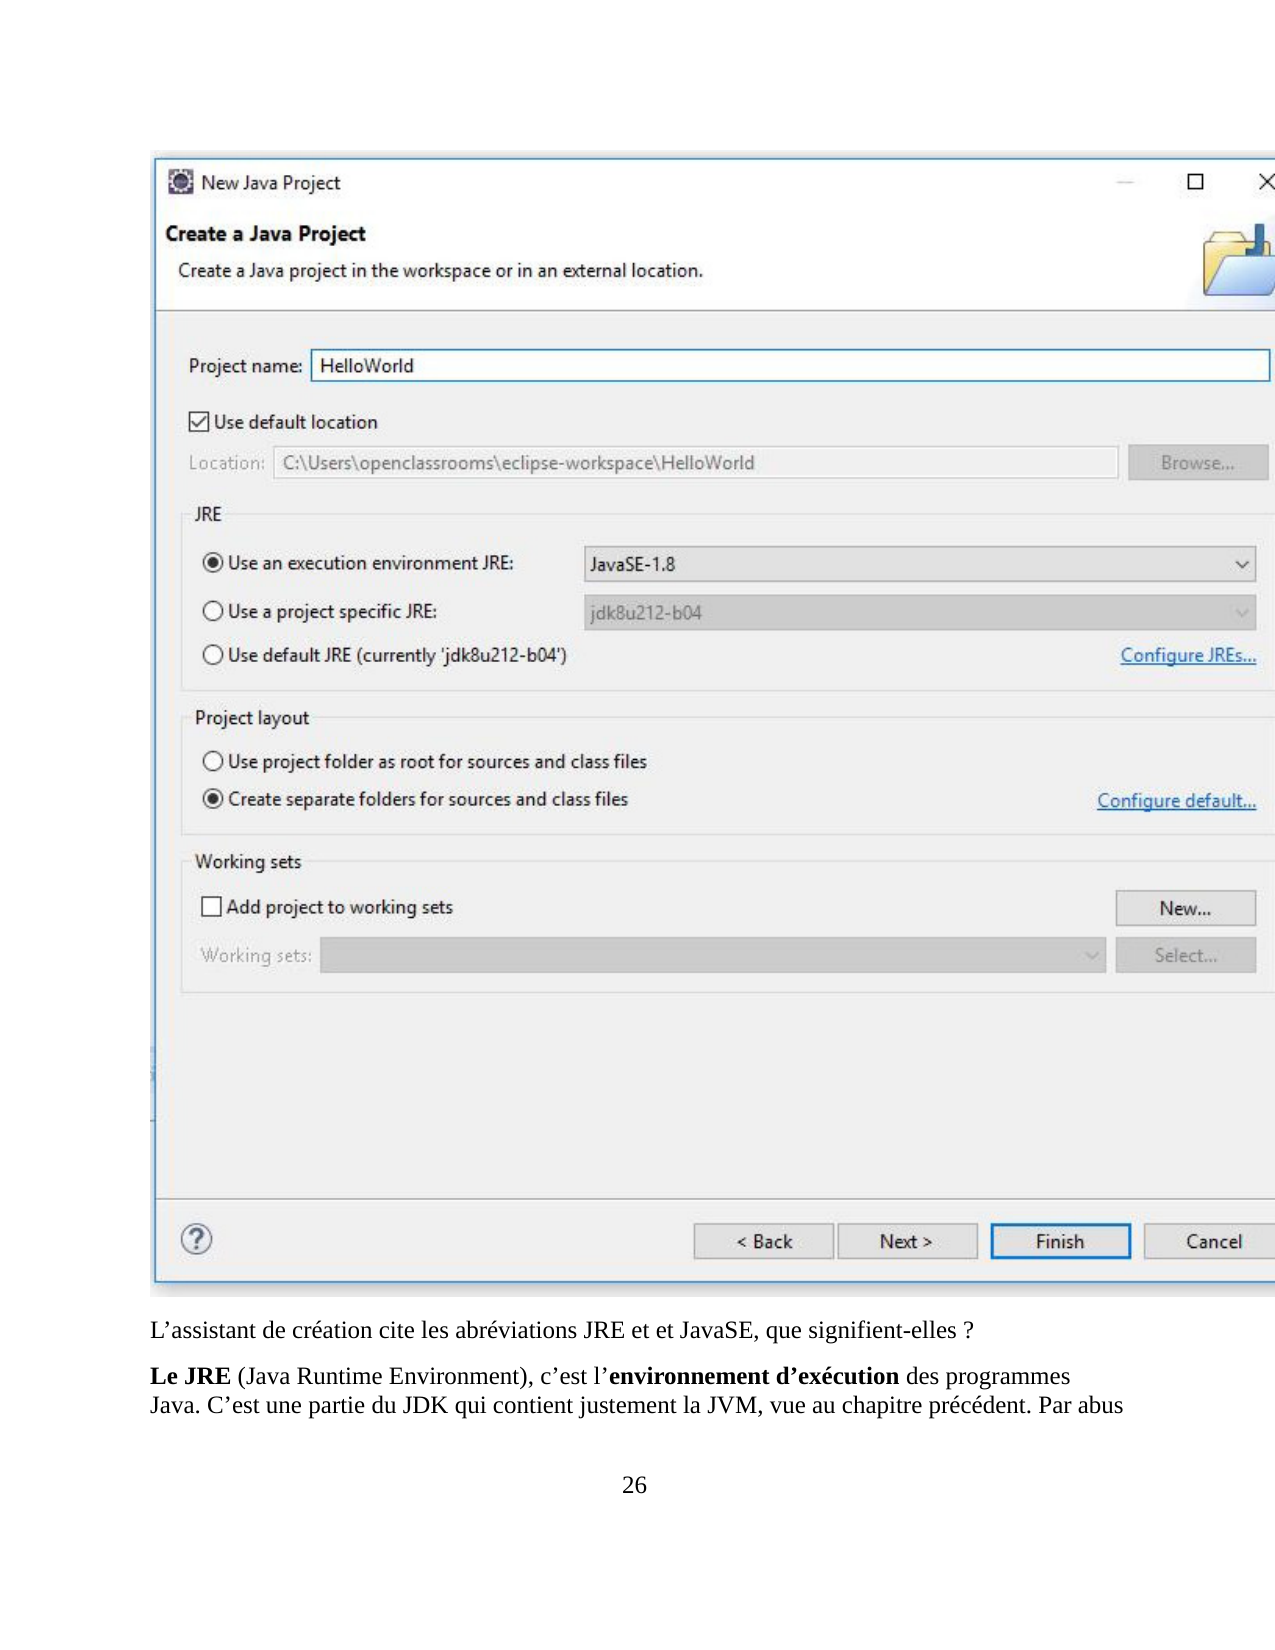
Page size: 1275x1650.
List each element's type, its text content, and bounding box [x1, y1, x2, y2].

picture [150, 150, 1275, 1297]
text Le JRE (Java Runtime Environment), c’est l’environnement d’exécution des programmes Java. C’est une partie du JDK qui contient justement la JVM, vue au chapitre précédent. Par abus [150, 1361, 1125, 1419]
text L’assistant de création cite les abréviations JRE et et JavaSE, que signifient-elles ? [150, 1315, 1125, 1343]
